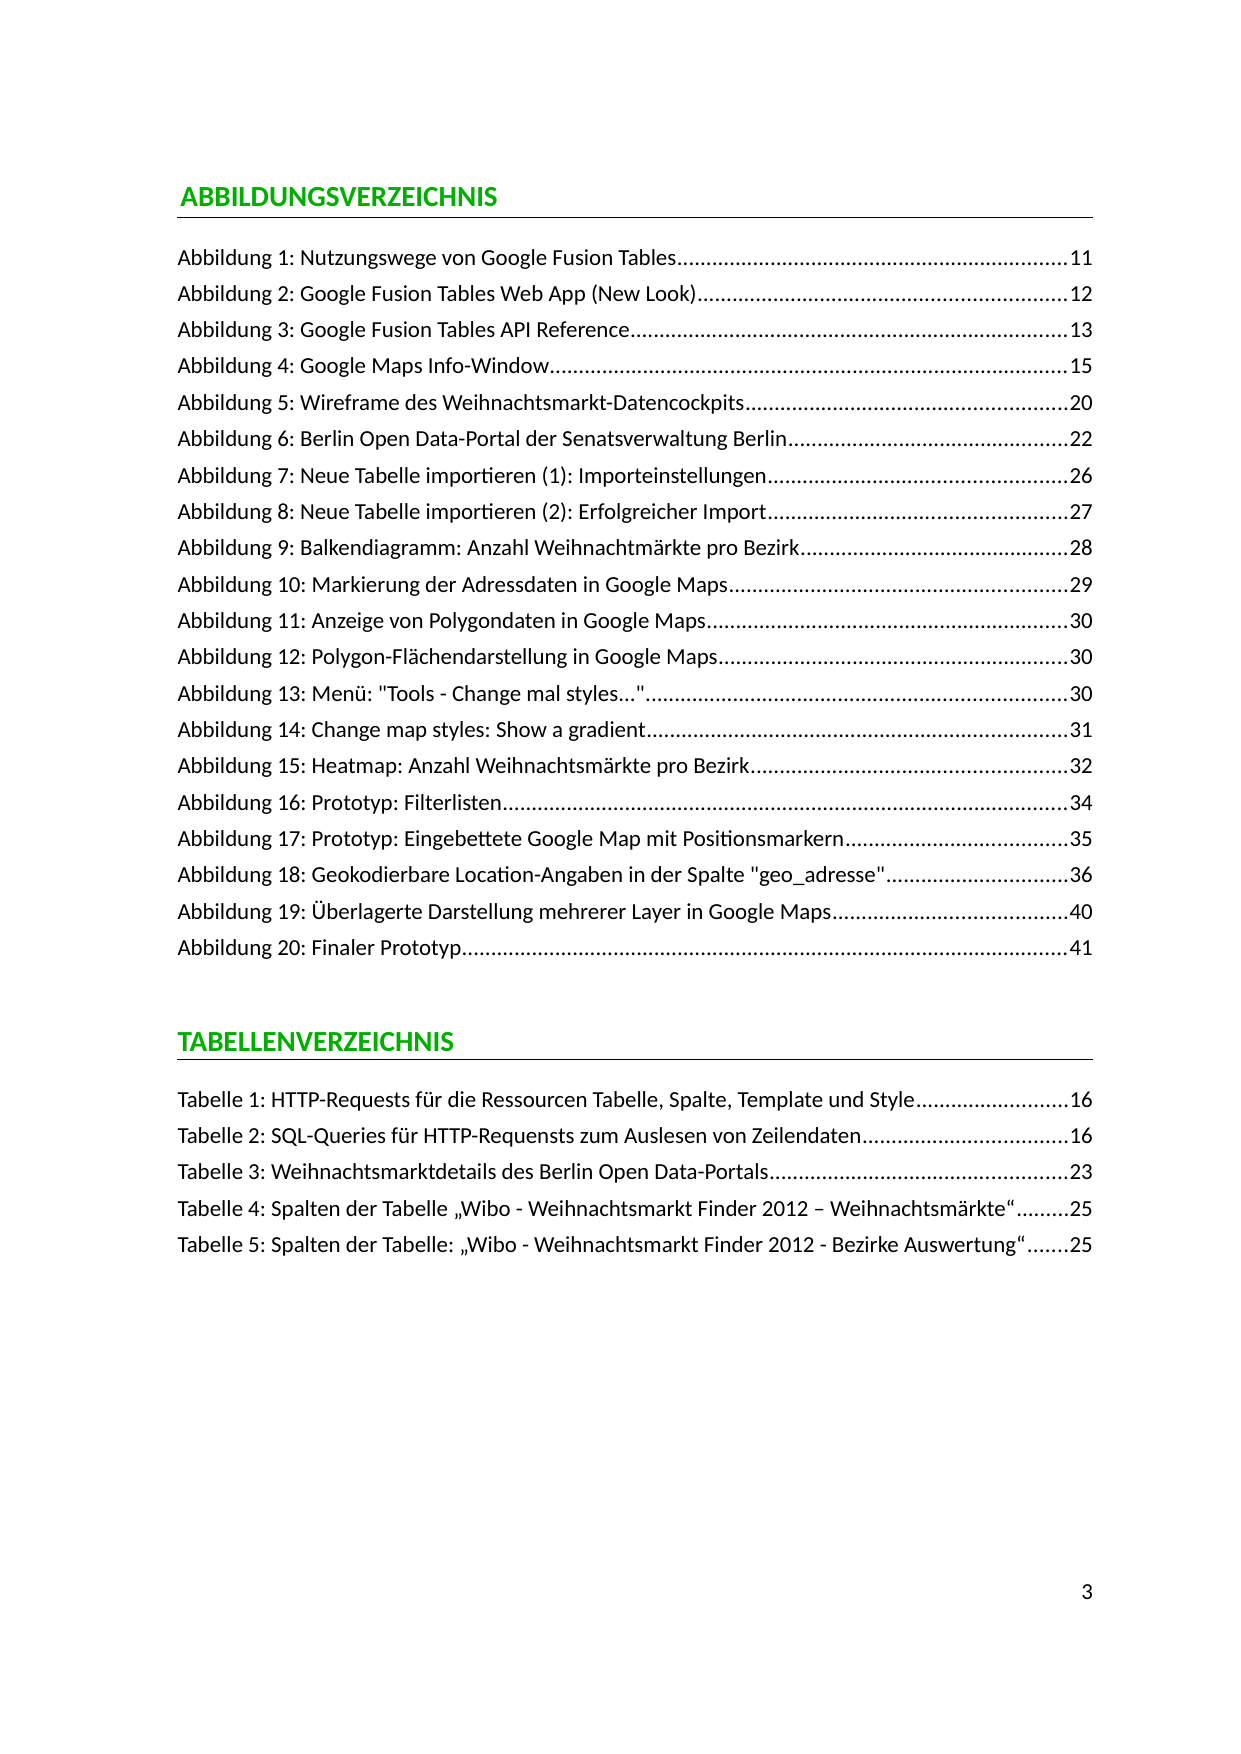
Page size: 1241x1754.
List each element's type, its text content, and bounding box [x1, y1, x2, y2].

text Abbildung 5: Wireframe des Weihnachtsmarkt-Datencockpits 20 [177, 388, 1093, 416]
text Abbildung 8: Neue Tabelle importieren (2): Erfolgreicher Import 27 [177, 497, 1093, 525]
text Abbildung 20: Finaler Prototyp 41 [177, 933, 1093, 961]
text Abbildung 7: Neue Tabelle importieren (1): Importeinstellungen 26 [177, 461, 1093, 489]
text Abbildung 1: Nutzungswege von Google Fusion Tables 11 [177, 243, 1093, 271]
text Abbildung 17: Prototyp: Eingebettete Google Map mit Positionsmarkern 35 [177, 824, 1093, 852]
text Abbildung 6: Berlin Open Data-Portal der Senatsverwaltung Berlin 22 [177, 424, 1093, 452]
text Tabelle 1: HTTP-Requests für die Ressourcen Tabelle, Spalte, Template und Style 16 [177, 1085, 1093, 1113]
text Abbildung 19: Überlagerte Darstellung mehrerer Layer in Google Maps 40 [177, 897, 1093, 925]
text Tabelle 5: Spalten der Tabelle: „Wibo - Weihnachtsmarkt Finder 2012 - Bezirke Auswertung“ 25 [177, 1230, 1093, 1258]
text Abbildung 11: Anzeige von Polygondaten in Google Maps 30 [177, 606, 1093, 634]
subtitle Tabellenverzeichnis [177, 1023, 1093, 1059]
text Abbildung 10: Markierung der Adressdaten in Google Maps 29 [177, 570, 1093, 598]
text Tabelle 2: SQL-Queries für HTTP-Requensts zum Auslesen von Zeilendaten 16 [177, 1121, 1093, 1149]
text Tabelle 4: Spalten der Tabelle „Wibo - Weihnachtsmarkt Finder 2012 – Weihnachtsmärkte“ 25 [177, 1194, 1093, 1222]
text Abbildung 15: Heatmap: Anzahl Weihnachtsmärkte pro Bezirk 32 [177, 752, 1093, 779]
text Abbildung 3: Google Fusion Tables API Reference 13 [177, 315, 1093, 343]
text Abbildung 13: Menü: "Tools - Change mal styles..." 30 [177, 679, 1093, 707]
subtitle Abbildungsverzeichnis [177, 175, 1093, 217]
text Abbildung 4: Google Maps Info-Window 15 [177, 352, 1093, 380]
text Abbildung 16: Prototyp: Filterlisten 34 [177, 788, 1093, 816]
text Tabelle 3: Weihnachtsmarktdetails des Berlin Open Data-Portals 23 [177, 1157, 1093, 1185]
text Abbildung 9: Balkendiagramm: Anzahl Weihnachtmärkte pro Bezirk 28 [177, 533, 1093, 561]
text Abbildung 18: Geokodierbare Location-Angaben in der Spalte "geo_adresse" 36 [177, 861, 1093, 889]
text Abbildung 2: Google Fusion Tables Web App (New Look) 12 [177, 279, 1093, 307]
text Abbildung 14: Change map styles: Show a gradient 31 [177, 715, 1093, 743]
text Abbildung 12: Polygon-Flächendarstellung in Google Maps 30 [177, 642, 1093, 671]
